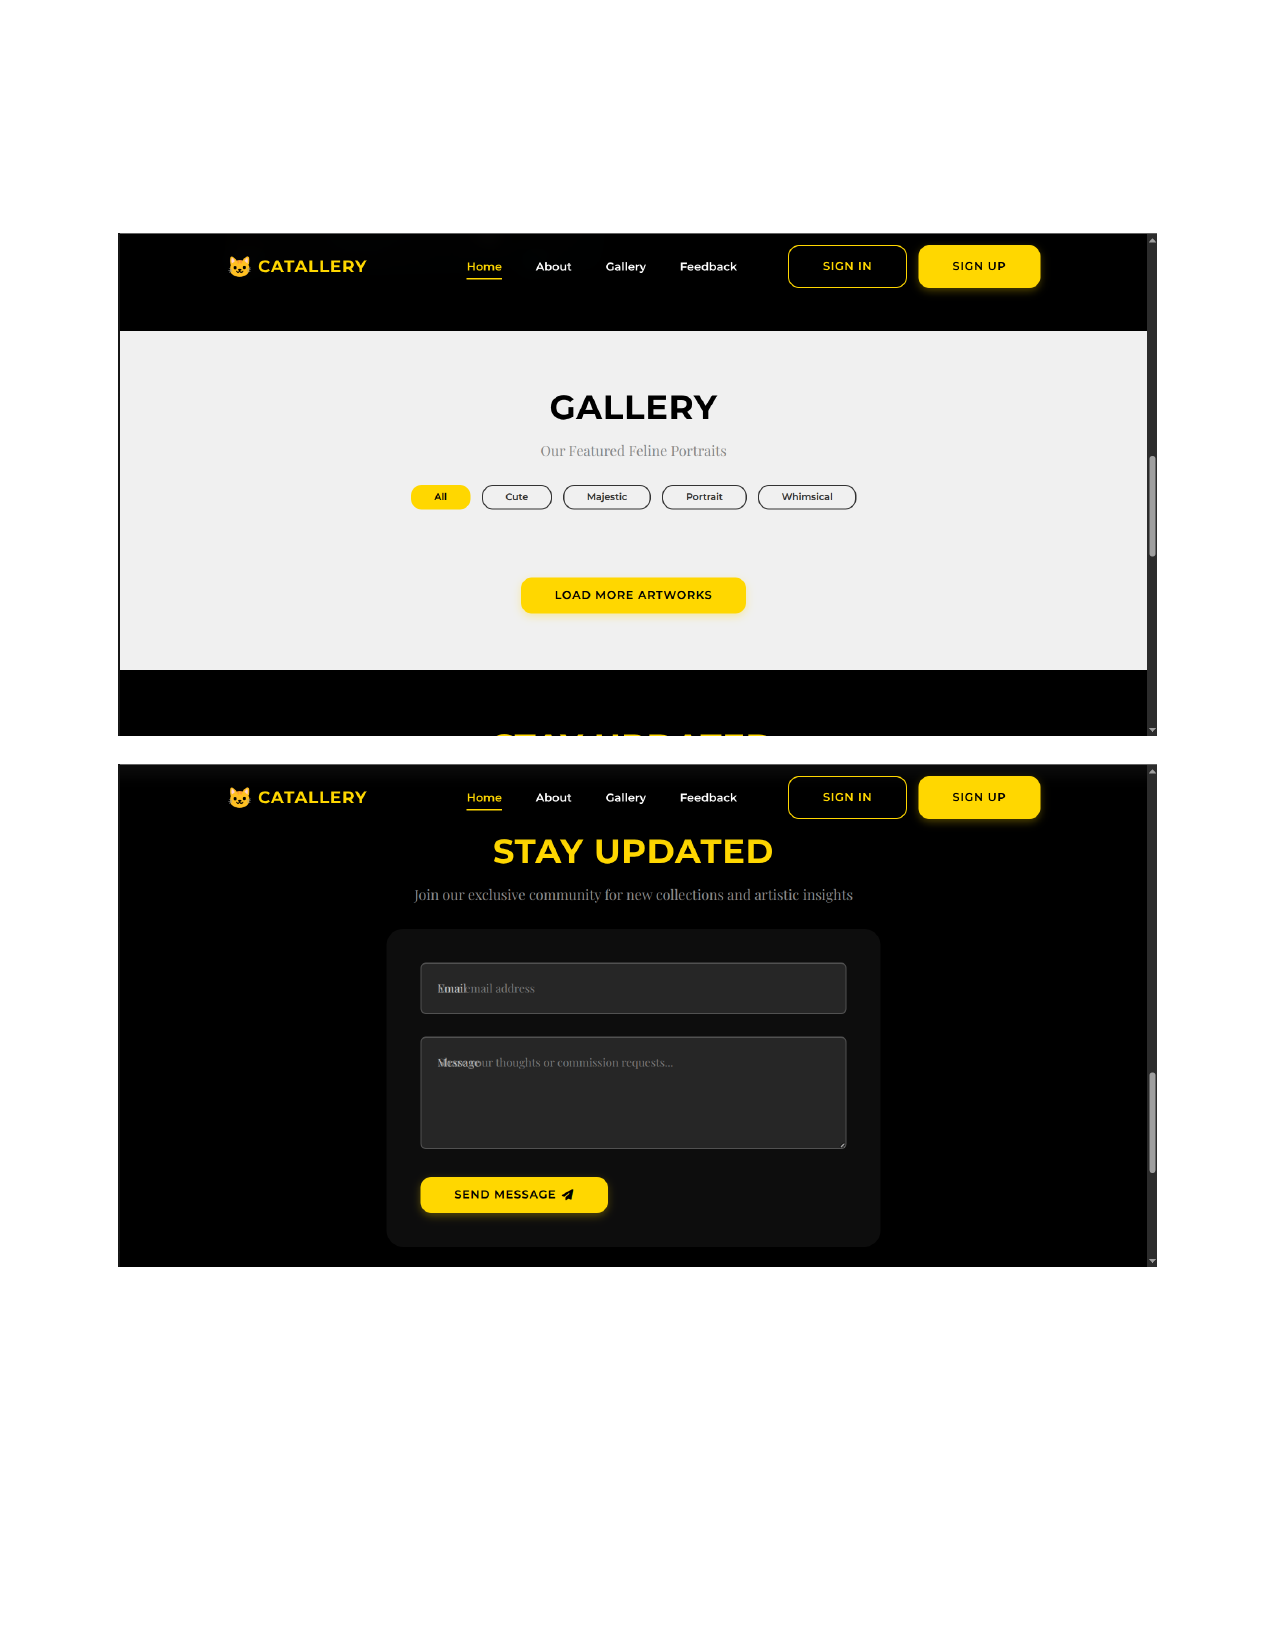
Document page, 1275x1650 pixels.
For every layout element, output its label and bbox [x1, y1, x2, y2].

picture [118, 233, 1157, 736]
picture [118, 764, 1157, 1267]
